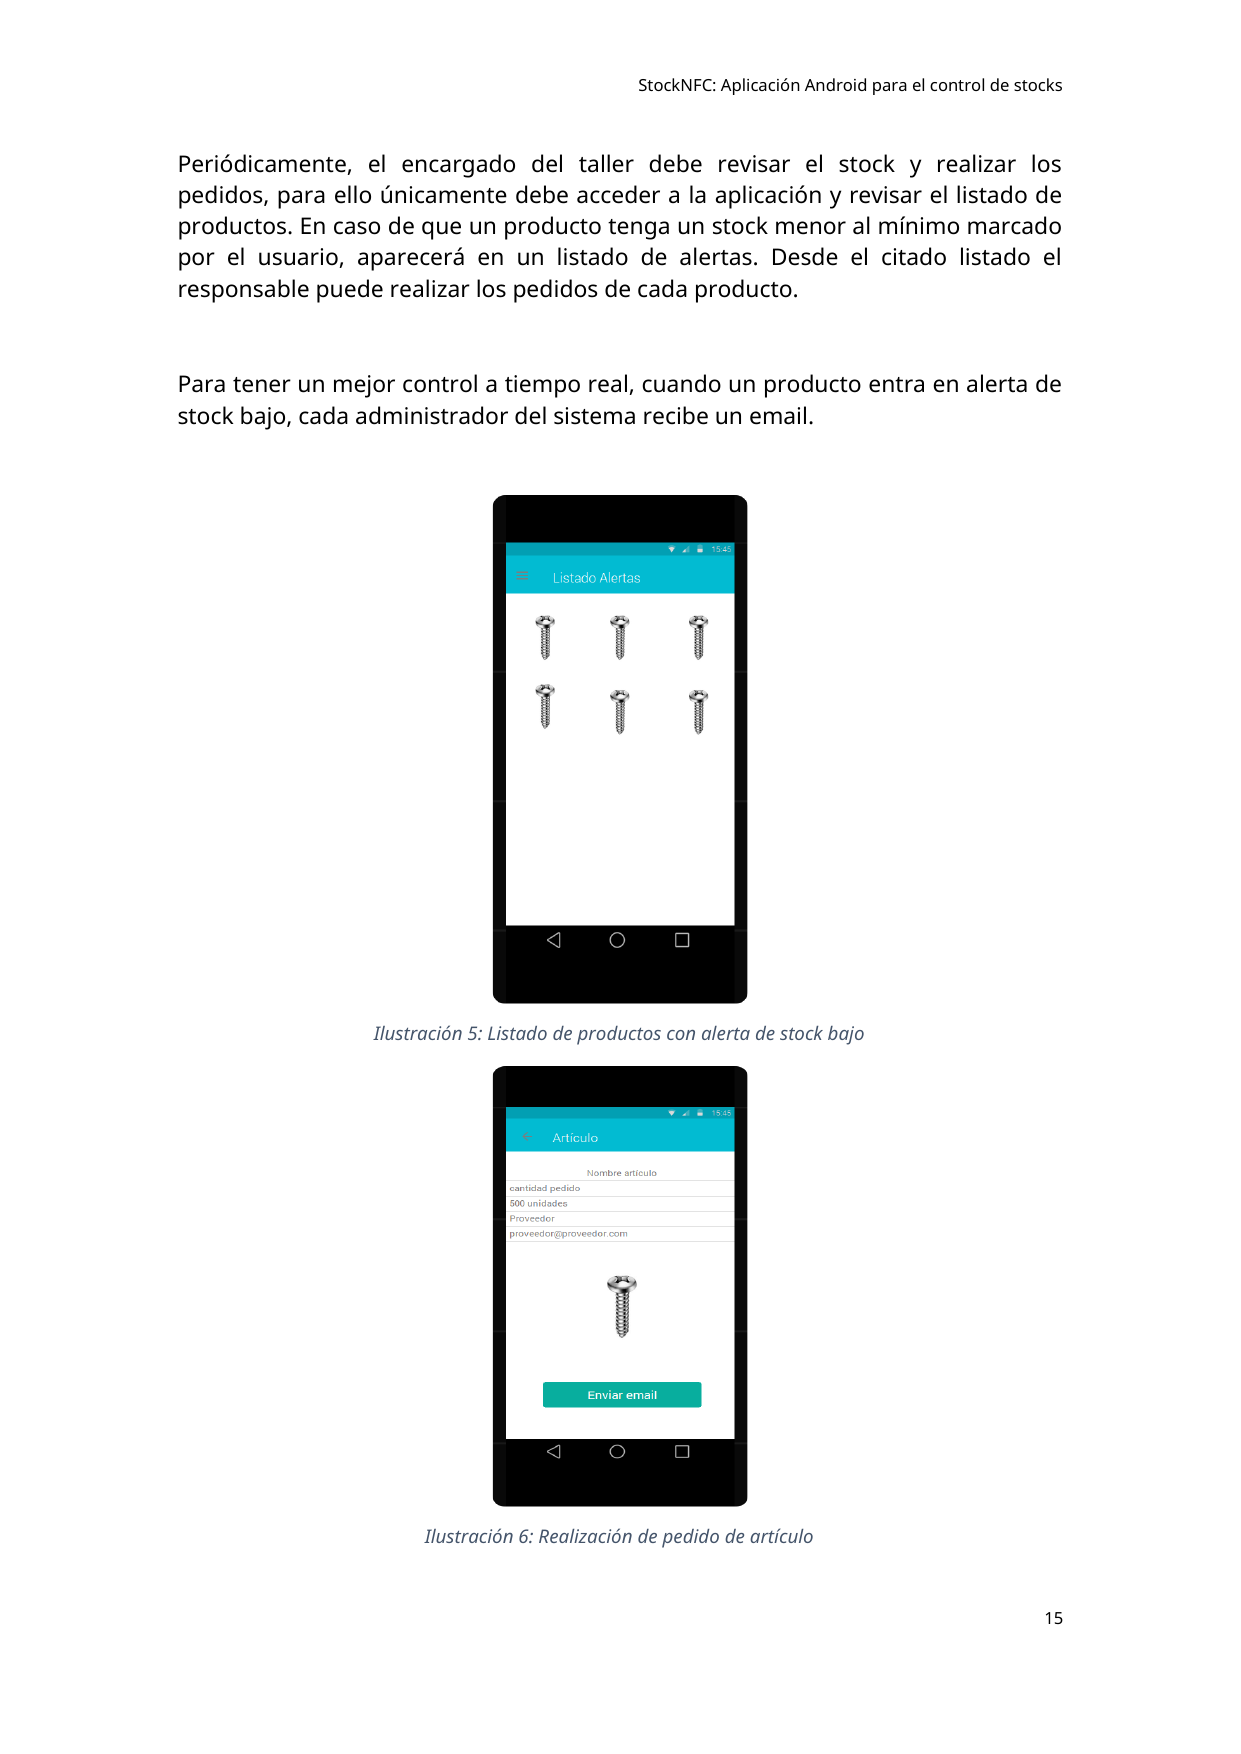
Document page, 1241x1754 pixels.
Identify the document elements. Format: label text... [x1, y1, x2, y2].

text Para tener un mejor control a tiempo real, cuando un producto entra en alerta de stock bajo, cada administrador del sistema recibe un email. [177, 368, 1063, 431]
text Ilustración 6: Realización de pedido de artículo [177, 1524, 1063, 1549]
text Ilustración 5: Listado de productos con alerta de stock bajo [177, 1020, 1063, 1046]
text Periódicamente, el encargado del taller debe revisar el stock y realizar los pedidos, para ello únicamente debe acceder a la aplicación y revisar el listado de productos. En caso de que un producto tenga un stock menor al mínimo marcado por el usuario, aparecerá en un listado de alertas. Desde el citado listado el responsable puede realizar los pedidos de cada producto. [177, 148, 1063, 304]
